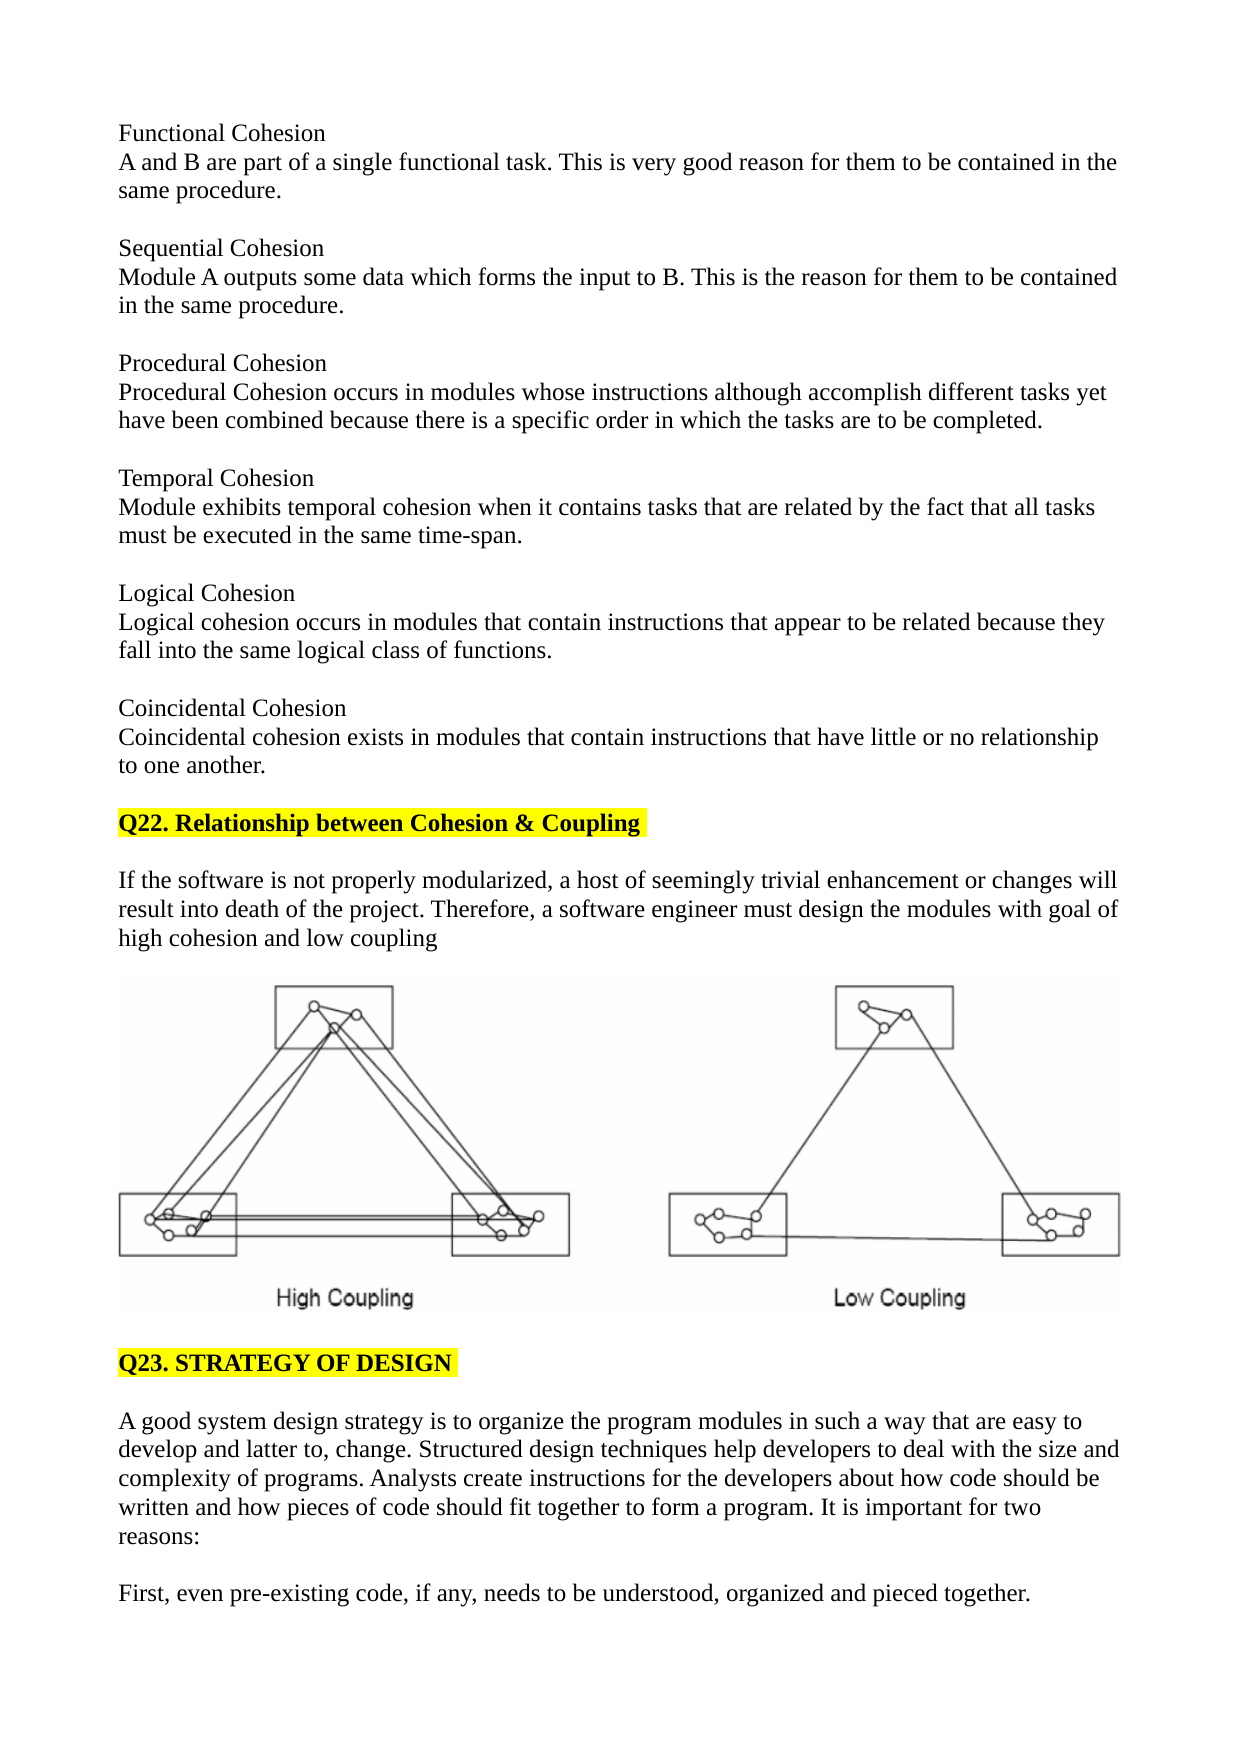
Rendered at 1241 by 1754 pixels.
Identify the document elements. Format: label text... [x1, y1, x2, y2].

text Temporal Cohesion [118, 463, 1122, 492]
text Sequential Cohesion [118, 233, 1122, 262]
text Logical cohesion occurs in modules that contain instructions that appear to be related because they fall into the same logical class of functions. [118, 607, 1122, 664]
text Module A outputs some data which forms the input to B. This is the reason for them to be contained in the same procedure. [118, 262, 1122, 319]
text Procedural Cohesion [118, 348, 1122, 377]
text If the software is not properly modularized, a host of seemingly trivial enhancement or changes will result into death of the project. Therefore, a software engineer must design the modules with goal of high cohesion and low coupling [118, 866, 1122, 952]
text Q22. Relationship between Cohesion & Coupling [118, 808, 1122, 837]
text A good system design strategy is to organize the program modules in such a way that are easy to develop and latter to, change. Structured design techniques help developers to deal with the size and complexity of programs. Analysts create instructions for the developers about how code should be written and how pieces of code should fit together to form a program. It is important for two reasons: [118, 1406, 1122, 1549]
text Q23. STRATEGY OF DESIGN [118, 1348, 1122, 1377]
text Logical Cohesion [118, 578, 1122, 607]
text Module exhibits temporal cohesion when it contains tasks that are related by the fact that all tasks must be executed in the same time-span. [118, 492, 1122, 549]
text Procedural Cohesion occurs in modules whose instructions although accomplish different tasks yet have been combined because there is a specific order in which the tasks are to be completed. [118, 377, 1122, 434]
text A and B are part of a single functional task. This is very good reason for them to be contained in the same procedure. [118, 147, 1122, 204]
text Coincidental cohesion exists in modules that contain instructions that have little or no relationship to one another. [118, 722, 1122, 779]
text First, even pre-existing code, if any, needs to be understood, organized and pieced together. [118, 1578, 1122, 1607]
text Coincidental Cohesion [118, 693, 1122, 722]
picture [118, 973, 1123, 1320]
text Functional Cohesion [118, 118, 1122, 147]
